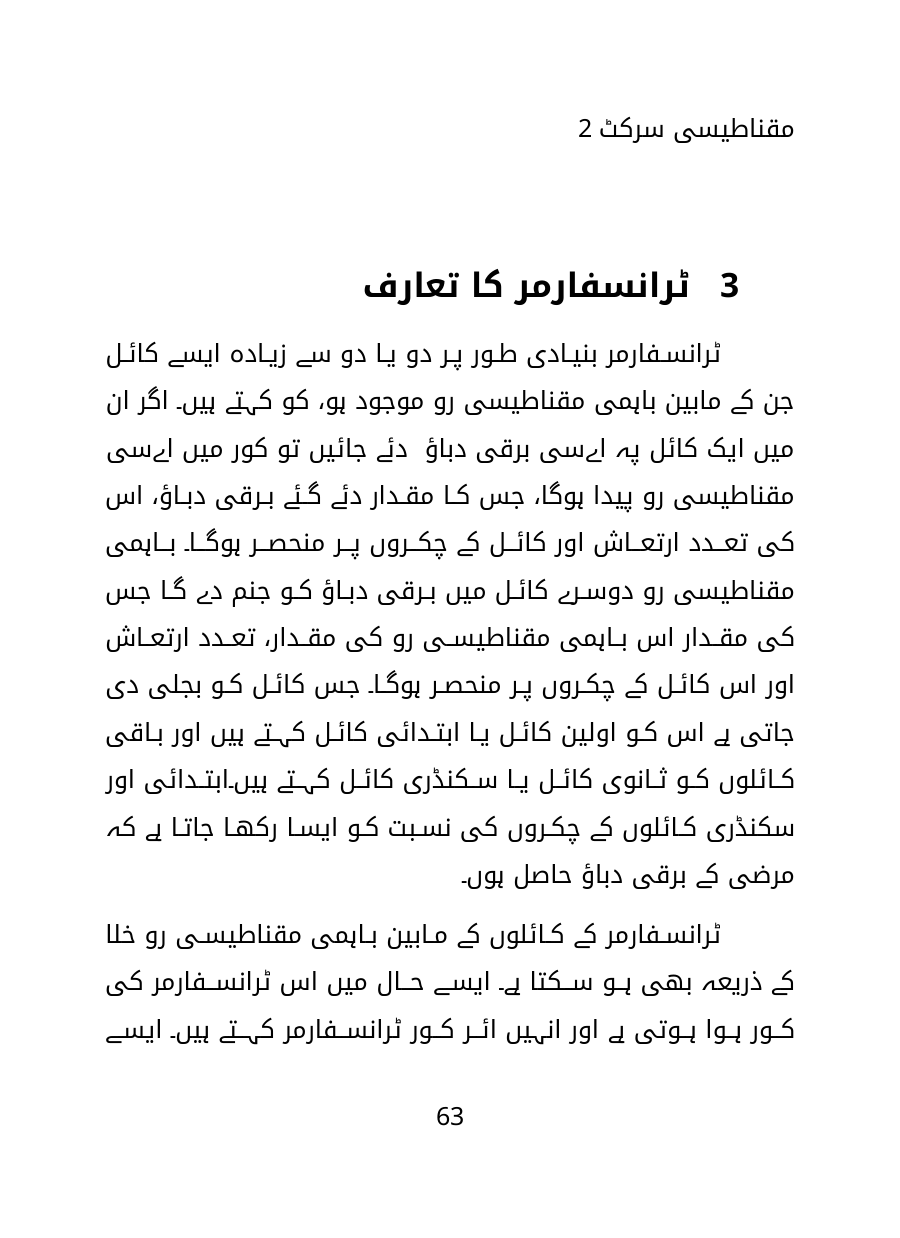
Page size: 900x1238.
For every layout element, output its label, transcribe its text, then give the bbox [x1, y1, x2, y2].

text ٹرانسفارمر بنیادی طور پر دو یا دو سے زیادہ ایسے کائل جن کے مابین باہمی مقناطیسی رو موجود ہو، کو کہتے ہیں۔ اگر ان میں ایک کائل پہ اےسی برقی دباؤ دئے جائیں تو کور میں اےسی مقناطیسی رو پیدا ہوگا، جس کا مقدار دئے گئے برقی دباؤ، اس کی تعدد ارتعاش اور کائل کے چکروں پر منحصر ہوگا۔ باہمی مقناطیسی رو دوسرے کائل میں برقی دباؤ کو جنم دے گا جس کی مقدار اس باہمی مقناطیسی رو کی مقدار، تعدد ارتعاش اور اس کائل کے چکروں پر منحصر ہوگا۔ جس کائل کو بجلی دی جاتی ہے اس کو اولین کائل یا ابتدائی کائل کہتے ہیں اور باقی کائلوں کو ثانوی کائل یا سکنڈری کائل کہتے ہیں۔ابتدائی اور سکنڈری کائلوں کے چکروں کی نسبت کو ایسا رکھا جاتا ہے کہ مرضی کے برقی دباؤ حاصل ہوں۔ [105, 330, 795, 899]
text ٹرانسفارمر کے کائلوں کے مابین باہمی مقناطیسی رو خلا کے ذریعہ بھی ہو سکتا ہے۔ ایسے حال میں اس ٹرانسفارمر کی کور ہوا ہوتی ہے اور انہیں ائر کور ٹرانسفارمر کہتے ہیں۔ ایسے ٹرانسفارمر کمیونیکیشن سرکٹوں، یعنی ریڈیو، ٹی وی وغیرہ میں پائے جاتے ہیں۔ [105, 911, 795, 1053]
subtitle ٹرانسفارمر کا تعارف [105, 254, 720, 318]
